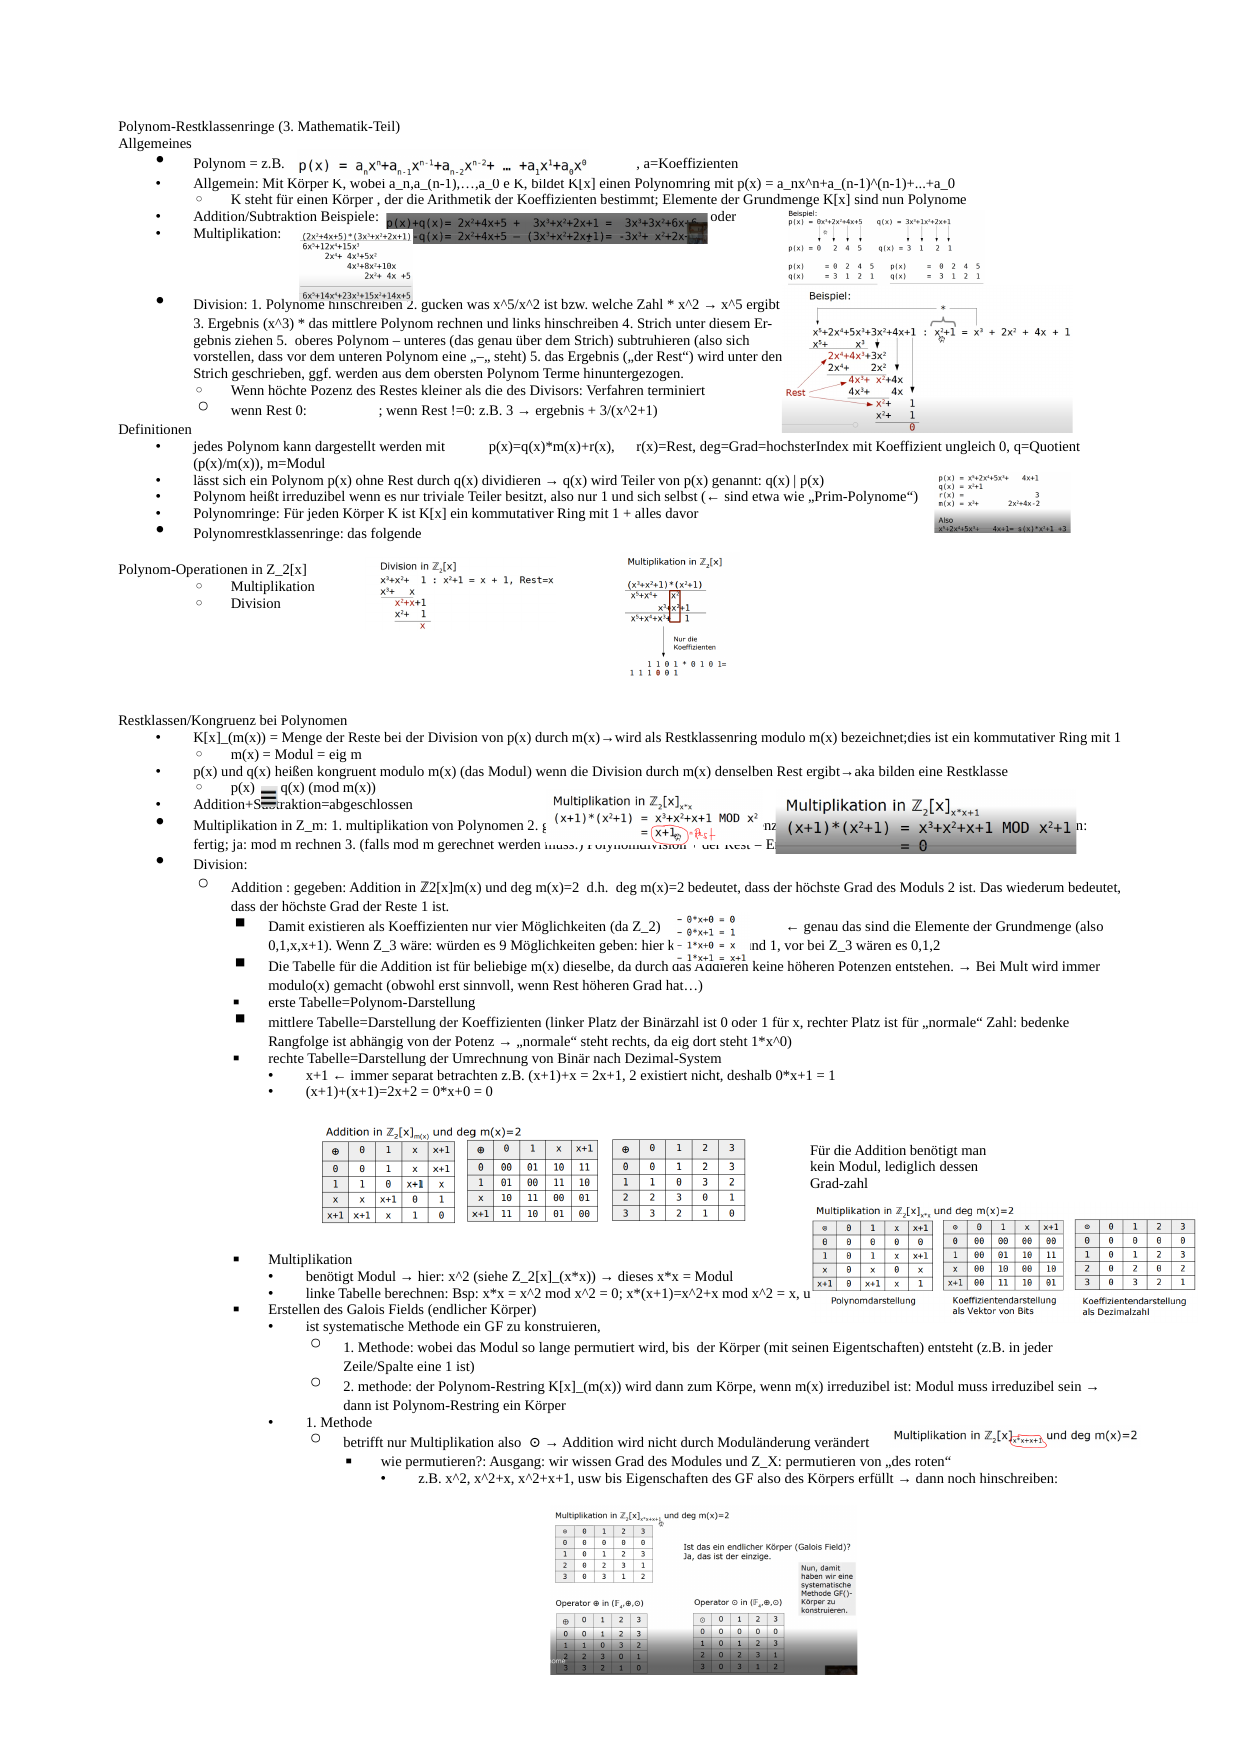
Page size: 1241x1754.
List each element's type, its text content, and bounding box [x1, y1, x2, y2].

picture [297, 149, 589, 179]
list Allgemein: Mit Körper K, wobei a_n,a_(n-1),…,a_0 e K, bildet K[x] einen Polynomring mit p(x) = a_nx^n+a_(n-1)^(n-1)+...+a_0 [156, 174, 1122, 191]
list Wenn höchte Pozenz des Restes kleiner als die des Divisors: Verfahren terminiert [193, 382, 781, 398]
list [741, 595, 1122, 611]
list K steht für einen Körper , der die Arithmetik der Koeffizienten bestimmt; Elemente der Grundmenge K[x] sind nun Polynome [193, 191, 1122, 208]
list Polynomringe: Für jeden Körper K ist K[x] ein kommutativer Ring mit 1 + alles davor [156, 505, 934, 522]
text Restklassen/Kongruenz bei Polynomen [118, 712, 1122, 729]
text Polynom-Operationen in Z_2[x] [118, 561, 365, 578]
list Multiplikation: [156, 225, 386, 241]
list [708, 225, 788, 241]
picture [781, 210, 1073, 433]
list Division: 1. Polynome hinschreiben 2. gucken was x^5/x^2 ist bzw. welche Zahl * x^2 → x^5 ergibt 3. Ergebnis (x^3) * das mittlere Polynom rechnen und links hinschreiben 4. Strich unter diesem Er- gebnis ziehen 5. oberes Polynom – unteres (das genau über dem Strich) subtruhieren (also sich vorstellen, dass vor dem unteren Polynom eine „–„ steht) 5. das Ergebnis („der Rest“) wird unter den Strich geschrieben, ggf. werden aus dem obersten Polynom Terme hinuntergezogen. [156, 292, 781, 382]
list mittlere Tabelle=Darstellung der Koeffizienten (linker Platz der Binärzahl ist 0 oder 1 für x, rechter Platz ist für „normale“ Zahl: bedenke Rangfolge ist abhängig von der Potenz → „normale“ steht rechts, da eig dort steht 1*x^0) [231, 1010, 1122, 1049]
list Polynom = z.B. , a=Koeffizienten [589, 152, 1122, 174]
picture [318, 1123, 748, 1225]
list [1077, 796, 1122, 813]
list [556, 578, 620, 595]
picture [775, 789, 1077, 854]
list Polynomrestklassenringe: das folgende [156, 522, 1122, 544]
list jedes Polynom kann dargestellt werden mit p(x)=q(x)*m(x)+r(x), r(x)=Rest, deg=Grad=hochsterIndex mit Koeffizient ungleich 0, q=Quotient (p(x)/m(x)), m=Modul [156, 438, 1122, 471]
text Allgemeines [118, 135, 1122, 152]
picture [810, 1202, 1198, 1323]
list 1. Methode [268, 1414, 1122, 1430]
text [741, 561, 1122, 578]
list 2. methode: der Polynom-Restring K[x]_(m(x)) wird dann zum Körpe, wenn m(x) irreduzibel ist: Modul muss irreduzibel sein → dann ist Polynom-Restring ein Körper [306, 1374, 1122, 1414]
list p(x) q(x) (mod m(x)) [193, 779, 1122, 796]
list [556, 595, 620, 611]
list [741, 578, 1122, 595]
picture [620, 552, 741, 680]
list 1. Methode: wobei das Modul so lange permutiert wird, bis der Körper (mit seinen Eigentschaften) entsteht (z.B. in jeder Zeile/Spalte eine 1 ist) [306, 1335, 1122, 1374]
list K[x]_(m(x)) = Menge der Reste bei der Division von p(x) durch m(x)→wird als Restklassenring modulo m(x) bezeichnet;dies ist ein kommutativer Ring mit 1 [156, 729, 1122, 746]
list wenn Rest 0: ; wenn Rest !=0: z.B. 3 → ergebnis + 3/(x^2+1) [193, 398, 781, 421]
list Division [193, 595, 365, 611]
list ist systematische Methode ein GF zu konstruieren, [268, 1318, 1122, 1335]
list m(x) = Modul = eig m [193, 746, 1122, 762]
list Addition/Subtraktion Beispiele: oder [156, 208, 1122, 225]
list [985, 225, 1122, 241]
list Polynom = z.B. , a=Koeffizienten [156, 152, 297, 174]
list Erstellen des Galois Fields (endlicher Körper) [231, 1301, 810, 1318]
list Addition : gegeben: Addition in ℤ2[x]m(x) und deg m(x)=2 d.h. deg m(x)=2 bedeutet, dass der höchste Grad des Moduls 2 ist. Das wiederum bedeutet, dass der höchste Grad der Reste 1 ist. [193, 875, 1122, 914]
list Die Tabelle für die Addition ist für beliebige m(x) dieselbe, da durch das Addieren keine höheren Potenzen entstehen. → Bei Mult wird immer modulo(x) gemacht (obwohl erst sinnvoll, wenn Rest höheren Grad hat…) [231, 954, 1122, 993]
list benötigt Modul → hier: x^2 (siehe Z_2[x]_(x*x)) → dieses x*x = Modul [268, 1268, 810, 1284]
picture [546, 789, 763, 845]
list Damit existieren als Koeffizienten nur vier Möglichkeiten (da Z_2) ← genau das sind die Elemente der Grundmenge (also 0,1,x,x+1). Wenn Z_3 wäre: würden es 9 Möglichkeiten geben: hier kamen nur 0 und 1, vor bei Z_3 wären es 0,1,2 [751, 914, 1122, 954]
list Damit existieren als Koeffizienten nur vier Möglichkeiten (da Z_2) ← genau das sind die Elemente der Grundmenge (also 0,1,x,x+1). Wenn Z_3 wäre: würden es 9 Möglichkeiten geben: hier kamen nur 0 und 1, vor bei Z_3 wären es 0,1,2 [231, 914, 673, 954]
list Polynom heißt irreduzibel wenn es nur triviale Teiler besitzt, also nur 1 und sich selbst (← sind etwa wie „Prim-Polynome“) [156, 488, 934, 505]
list Multiplikation in Z_m: 1. multiplikation von Polynomen 2. gucken ob eine so hohe hööchste Potenz vorliegt, dass es nicht zur Grundmenge gehört: nein: fertig; ja: mod m rechnen 3. (falls mod m gerechnet werden muss:) Polynomdivision + der Rest = Ergebnis von mod [156, 813, 775, 852]
picture [934, 472, 1071, 533]
list z.B. x^2, x^2+x, x^2+x+1, usw bis Eigenschaften des GF also des Körpers erfüllt → dann noch hinschreiben: [381, 1470, 1122, 1487]
list Multiplikation [193, 578, 365, 595]
list rechte Tabelle=Darstellung der Umrechnung von Binär nach Dezimal-System [231, 1049, 1122, 1066]
picture [365, 557, 556, 631]
text [556, 561, 620, 578]
text Definitionen [118, 421, 1122, 438]
list betrifft nur Multiplikation also ⊙ → Addition wird nicht durch Moduländerung verändert [306, 1430, 1122, 1453]
picture [889, 1425, 1141, 1448]
list linke Tabelle berechnen: Bsp: x*x = x^2 mod x^2 = 0; x*(x+1)=x^2+x mod x^2 = x, usw. [268, 1284, 810, 1301]
list Addition+Subtraktion=abgeschlossen [156, 796, 546, 813]
picture [299, 213, 708, 301]
list x+1 ← immer separat betrachten z.B. (x+1)+x = 2x+1, 2 existiert nicht, deshalb 0*x+1 = 1 [268, 1066, 1122, 1083]
picture [673, 912, 751, 964]
picture [550, 1505, 858, 1675]
list Division: [156, 852, 1122, 875]
text Polynom-Restklassenringe (3. Mathematik-Teil) [118, 118, 1122, 135]
list p(x) und q(x) heißen kongruent modulo m(x) (das Modul) wenn die Division durch m(x) denselben Rest ergibt→aka bilden eine Restklasse [156, 762, 1122, 779]
list wie permutieren?: Ausgang: wir wissen Grad des Modules und Z_X: permutieren von „des roten“ [343, 1453, 1122, 1470]
list erste Tabelle=Polynom-Darstellung [231, 993, 1122, 1010]
list (x+1)+(x+1)=2x+2 = 0*x+0 = 0 [268, 1083, 1122, 1100]
list lässt sich ein Polynom p(x) ohne Rest durch q(x) dividieren → q(x) wird Teiler von p(x) genannt: q(x) | p(x) [156, 471, 1122, 488]
list Multiplikation [231, 1251, 810, 1268]
picture [261, 786, 278, 807]
